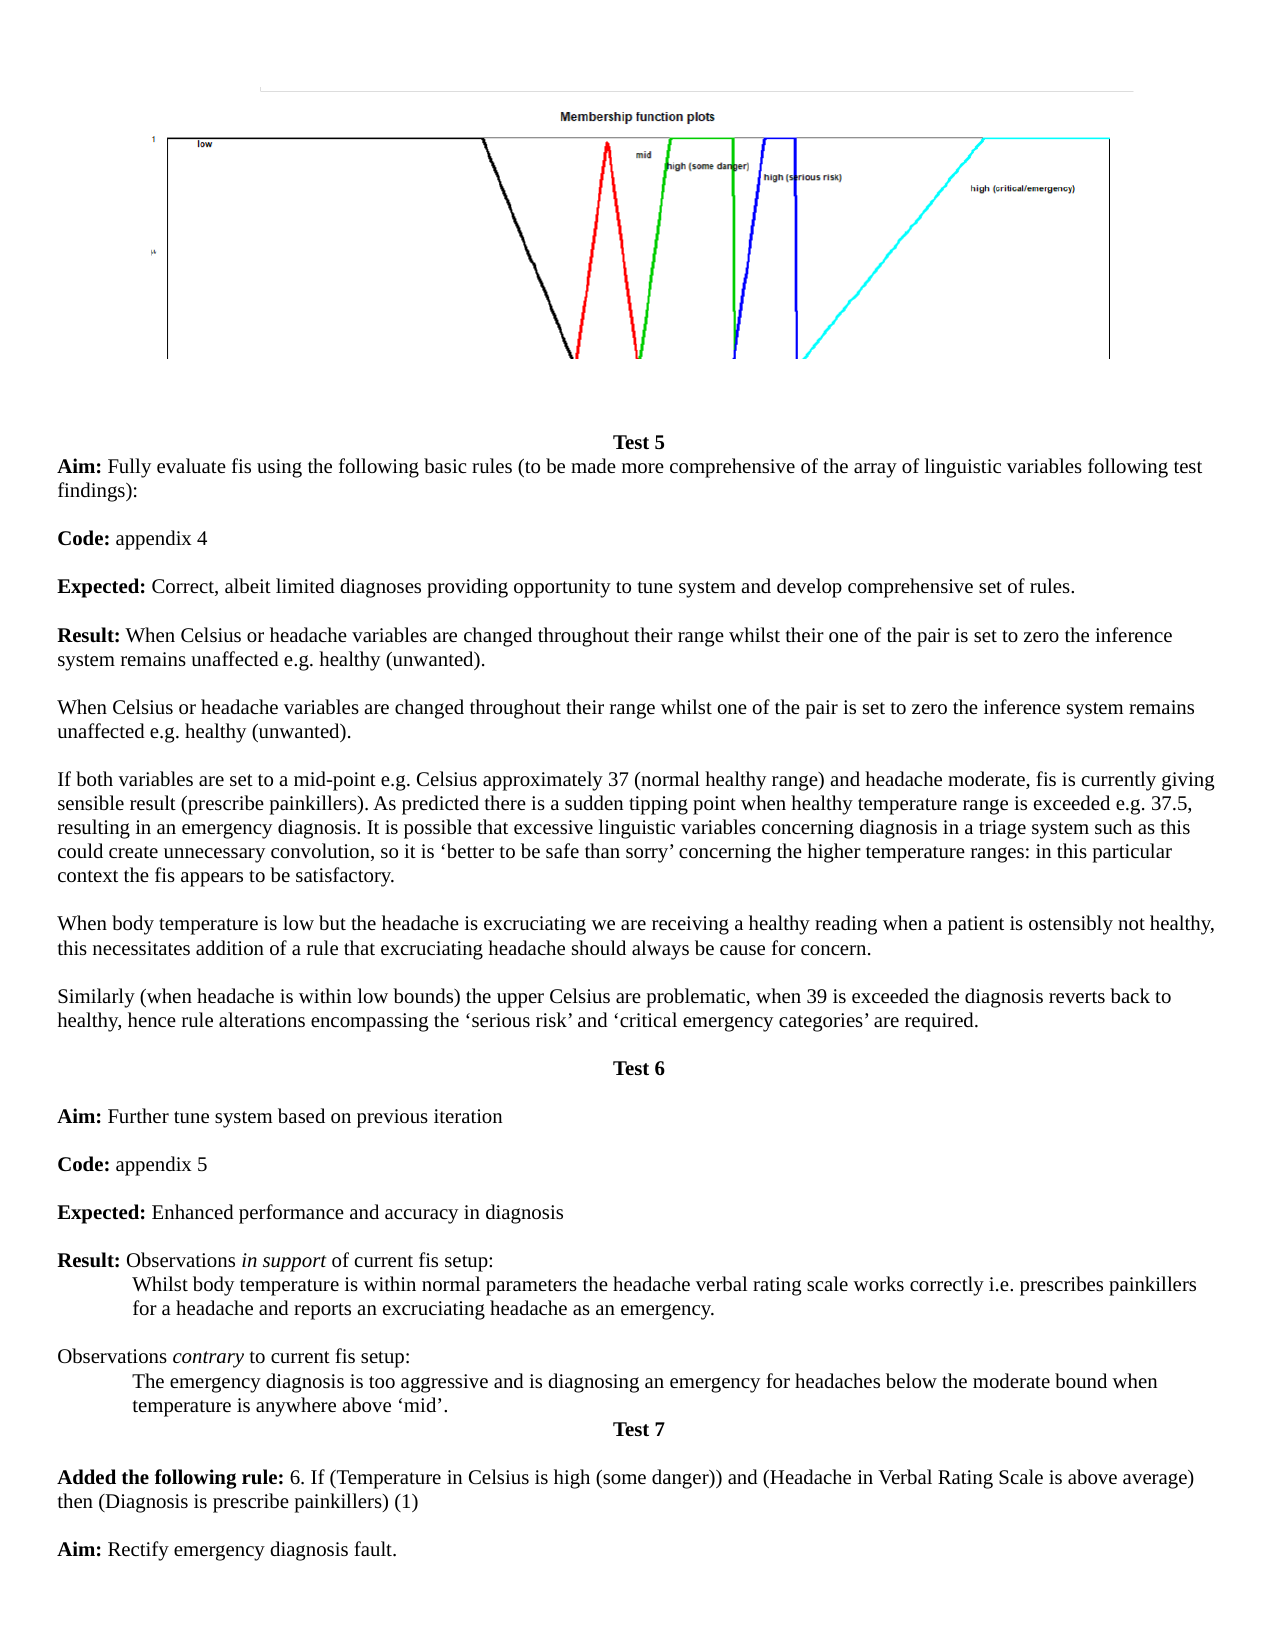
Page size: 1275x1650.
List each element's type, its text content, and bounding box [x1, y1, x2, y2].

text Result: When Celsius or headache variables are changed throughout their range whilst their one of the pair is set to zero the inference system remains unaffected e.g. healthy (unwanted). [57, 623, 1221, 671]
text Aim: Further tune system based on previous iteration [57, 1104, 1221, 1128]
text Code: appendix 4 [57, 526, 1221, 550]
text Added the following rule: 6. If (Temperature in Celsius is high (some danger)) and (Headache in Verbal Rating Scale is above average) then (Diagnosis is prescribe painkillers) (1) [57, 1465, 1221, 1513]
text Expected: Correct, albeit limited diagnoses providing opportunity to tune system and develop comprehensive set of rules. [57, 574, 1221, 598]
text Expected: Enhanced performance and accuracy in diagnosis [57, 1200, 1221, 1224]
text If both variables are set to a mid-point e.g. Celsius approximately 37 (normal healthy range) and headache moderate, fis is currently giving sensible result (prescribe painkillers). As predicted there is a sudden tipping point when healthy temperature range is exceeded e.g. 37.5, resulting in an emergency diagnosis. It is possible that excessive linguistic variables concerning diagnosis in a triage system such as this could create unnecessary convolution, so it is ‘better to be safe than sorry’ concerning the higher temperature ranges: in this particular context the fis appears to be satisfactory. [57, 767, 1221, 887]
text Observations contrary to current fis setup: [57, 1344, 1221, 1368]
text Illustration 4 [135, 64, 1145, 87]
text Aim: Rectify emergency diagnosis fault. [57, 1537, 1221, 1561]
text Test 6 [57, 1056, 1221, 1080]
text Test 7 [57, 1417, 1221, 1441]
text Result: Observations in support of current fis setup: [57, 1248, 1221, 1272]
text Test 5 [57, 430, 1221, 454]
text Code: appendix 5 [57, 1152, 1221, 1176]
text The emergency diagnosis is too aggressive and is diagnosing an emergency for headaches below the moderate bound when temperature is anywhere above ‘mid’. [132, 1368, 1221, 1417]
text When Celsius or headache variables are changed throughout their range whilst one of the pair is set to zero the inference system remains unaffected e.g. healthy (unwanted). [57, 695, 1221, 743]
text Whilst body temperature is within normal parameters the headache verbal rating scale works correctly i.e. prescribes painkillers for a headache and reports an excruciating headache as an emergency. [132, 1272, 1221, 1320]
text Similarly (when headache is within low bounds) the upper Celsius are problematic, when 39 is exceeded the diagnosis reverts back to healthy, hence rule alterations encompassing the ‘serious risk’ and ‘critical emergency categories’ are required. [57, 983, 1221, 1032]
text When body temperature is low but the headache is excruciating we are receiving a healthy reading when a patient is ostensibly not healthy, this necessitates addition of a rule that excruciating headache should always be cause for concern. [57, 911, 1221, 959]
text Aim: Fully evaluate fis using the following basic rules (to be made more comprehensive of the array of linguistic variables following test findings): [57, 454, 1221, 502]
